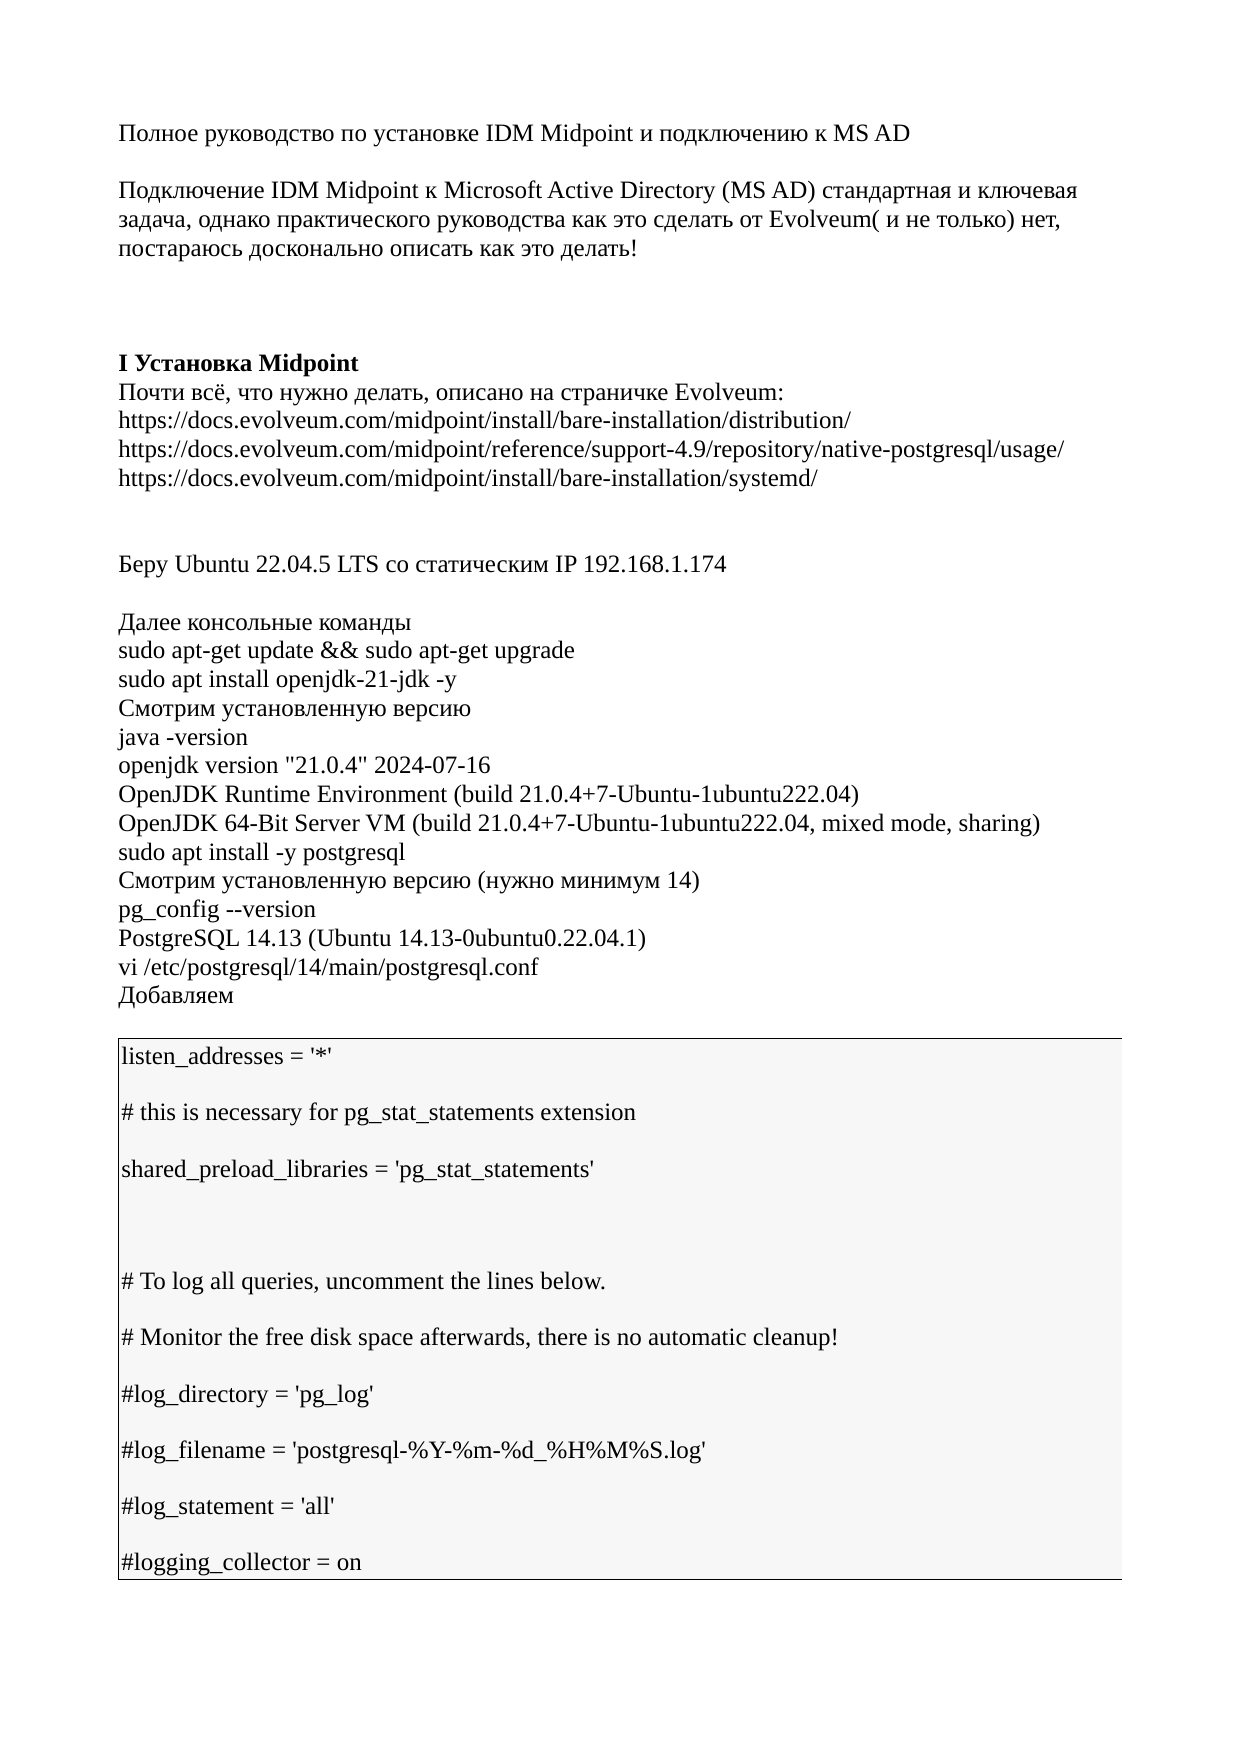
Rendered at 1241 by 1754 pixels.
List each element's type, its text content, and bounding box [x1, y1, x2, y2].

text https://docs.evolveum.com/midpoint/reference/support-4.9/repository/native-postgresql/usage/ [118, 434, 1122, 463]
text Смотрим установленную версию [118, 693, 1122, 722]
text Подключение IDM Midpoint к Microsoft Active Directory (MS AD) стандартная и ключевая задача, однако практического руководства как это сделать от Evolveum( и не только) нет, постараюсь досконально описать как это делать! [118, 176, 1122, 262]
text OpenJDK 64-Bit Server VM (build 21.0.4+7-Ubuntu-1ubuntu222.04, mixed mode, sharing) [118, 808, 1122, 837]
text # this is necessary for pg_stat_statements extension [119, 1094, 1122, 1126]
text # Monitor the free disk space afterwards, there is no automatic cleanup! [119, 1319, 1122, 1351]
text shared_preload_libraries = 'pg_stat_statements' [119, 1151, 1122, 1182]
text https://docs.evolveum.com/midpoint/install/bare-installation/distribution/ [118, 406, 1122, 434]
text Добавляем [118, 981, 1122, 1009]
text sudo apt install -y postgresql [118, 837, 1122, 866]
text OpenJDK Runtime Environment (build 21.0.4+7-Ubuntu-1ubuntu222.04) [118, 779, 1122, 808]
text Полное руководство по установке IDM Midpoint и подключению к MS AD [118, 118, 1122, 147]
text #logging_collector = on [119, 1544, 1122, 1579]
text #log_filename = 'postgresql-%Y-%m-%d_%H%M%S.log' [119, 1432, 1122, 1464]
text openjdk version "21.0.4" 2024-07-16 [118, 751, 1122, 779]
text #log_statement = 'all' [119, 1488, 1122, 1520]
text Почти всё, что нужно делать, описано на страничке Evolveum: [118, 377, 1122, 406]
text #log_directory = 'pg_log' [119, 1376, 1122, 1407]
text listen_addresses = '*' [119, 1039, 1122, 1070]
text Смотрим установленную версию (нужно минимум 14) [118, 866, 1122, 894]
text Беру Ubuntu 22.04.5 LTS со статическим IP 192.168.1.174 [118, 549, 1122, 578]
text Далее консольные команды [118, 607, 1122, 636]
text # To log all queries, uncomment the lines below. [119, 1263, 1122, 1295]
text java -version [118, 722, 1122, 751]
text vi /etc/postgresql/14/main/postgresql.conf [118, 952, 1122, 981]
text sudo apt install openjdk-21-jdk -y [118, 664, 1122, 693]
text I Установка Midpoint [118, 348, 1122, 377]
text pg_config --version [118, 894, 1122, 923]
text sudo apt-get update && sudo apt-get upgrade [118, 636, 1122, 664]
text PostgreSQL 14.13 (Ubuntu 14.13-0ubuntu0.22.04.1) [118, 923, 1122, 952]
text https://docs.evolveum.com/midpoint/install/bare-installation/systemd/ [118, 463, 1122, 492]
